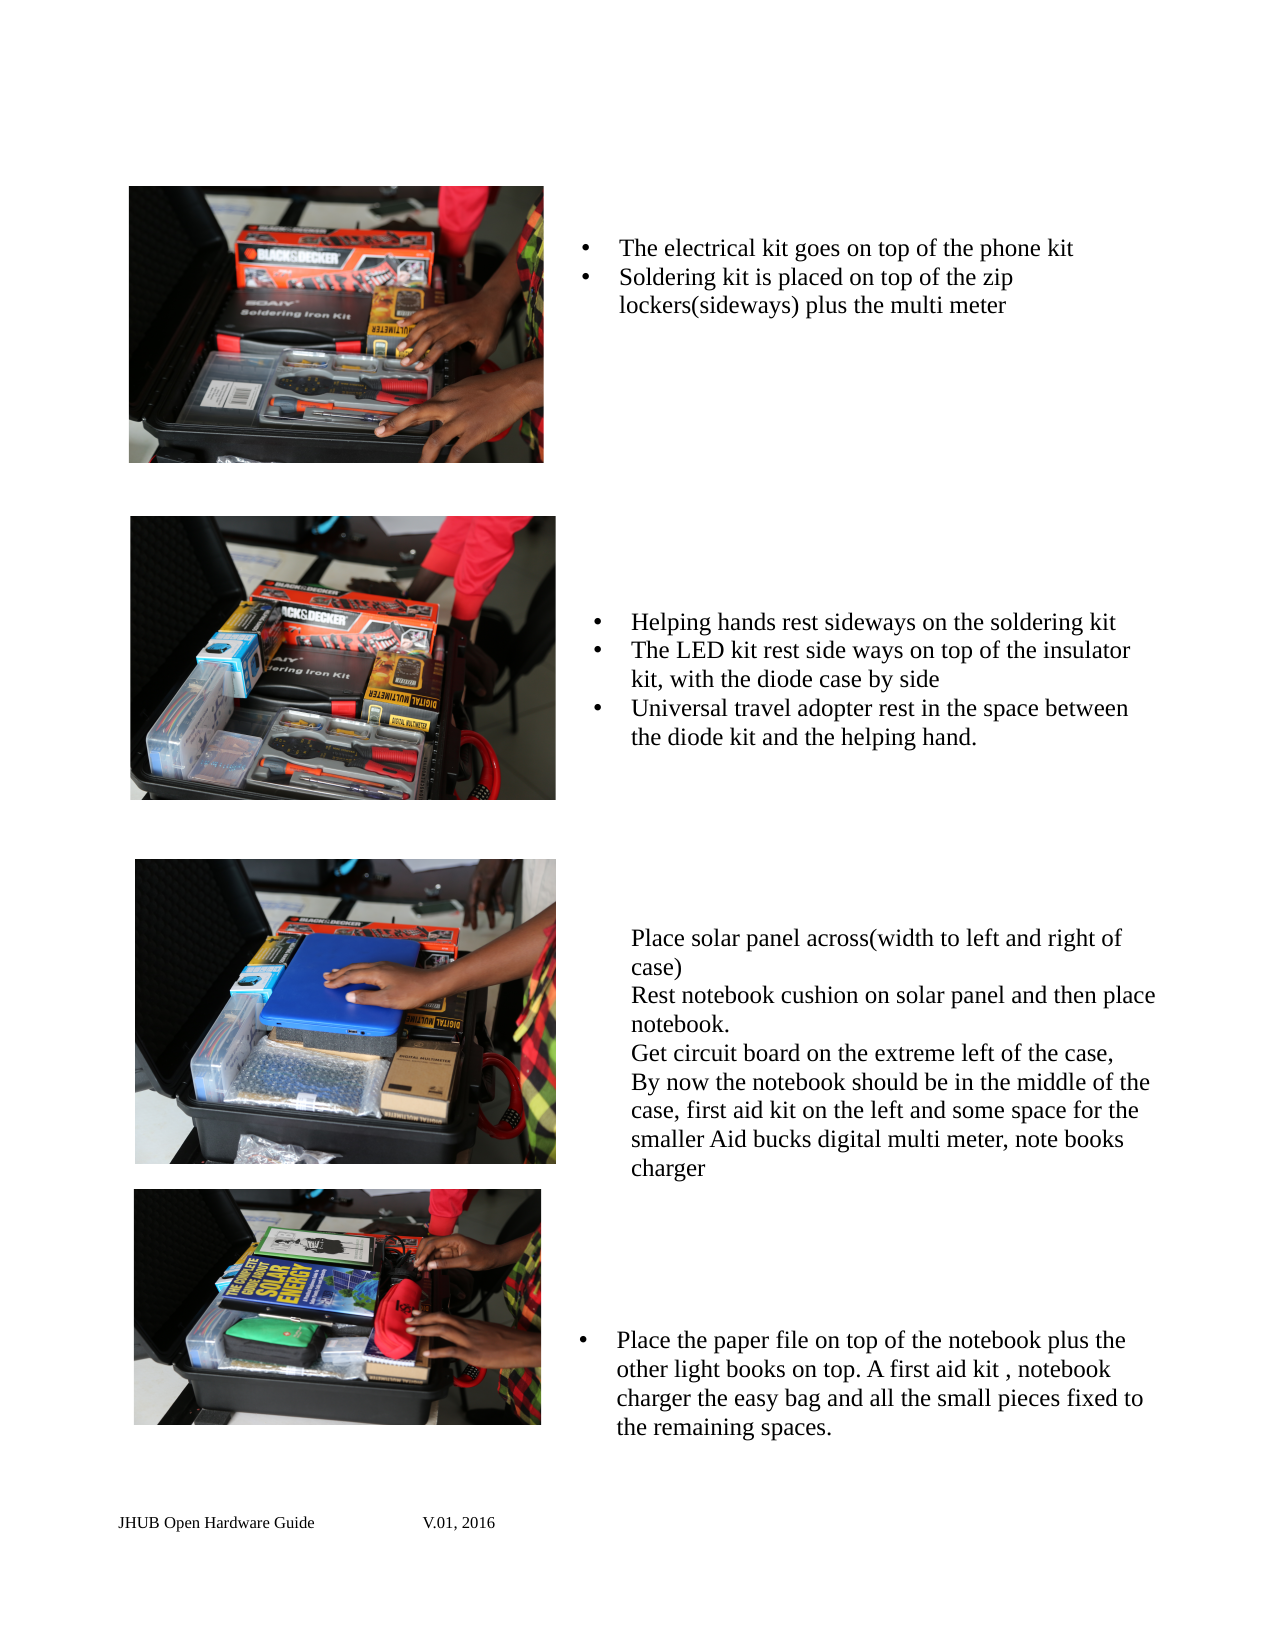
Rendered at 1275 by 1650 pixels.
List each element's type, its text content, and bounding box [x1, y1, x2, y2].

list Rest notebook cushion on solar panel and then place notebook. [556, 981, 1157, 1038]
list Place solar panel across(width to left and right of case) [556, 923, 1157, 981]
list The electrical kit goes on top of the phone kit [544, 233, 1157, 262]
picture [130, 516, 556, 800]
list The LED kit rest side ways on top of the insulator kit, with the diode case by side [556, 636, 1157, 693]
list Place the paper file on top of the notebook plus the other light books on top. A first aid kit , notebook charger the easy bag and all the small pieces fixed to the remaining spaces. [156, 1326, 1157, 1441]
list Helping hands rest sideways on the soldering kit [556, 607, 1157, 636]
picture [135, 859, 556, 1164]
list Soldering kit is placed on top of the zip lockers(sideways) plus the multi meter [544, 262, 1157, 319]
list Universal travel adopter rest in the space between the diode kit and the helping hand. [556, 693, 1157, 751]
picture [128, 186, 544, 463]
list Get circuit board on the extreme left of the case, [556, 1038, 1157, 1067]
list By now the notebook should be in the middle of the case, first aid kit on the left and some space for the smaller Aid bucks digital multi meter, note books charger [156, 1067, 1157, 1182]
picture [133, 1189, 542, 1425]
